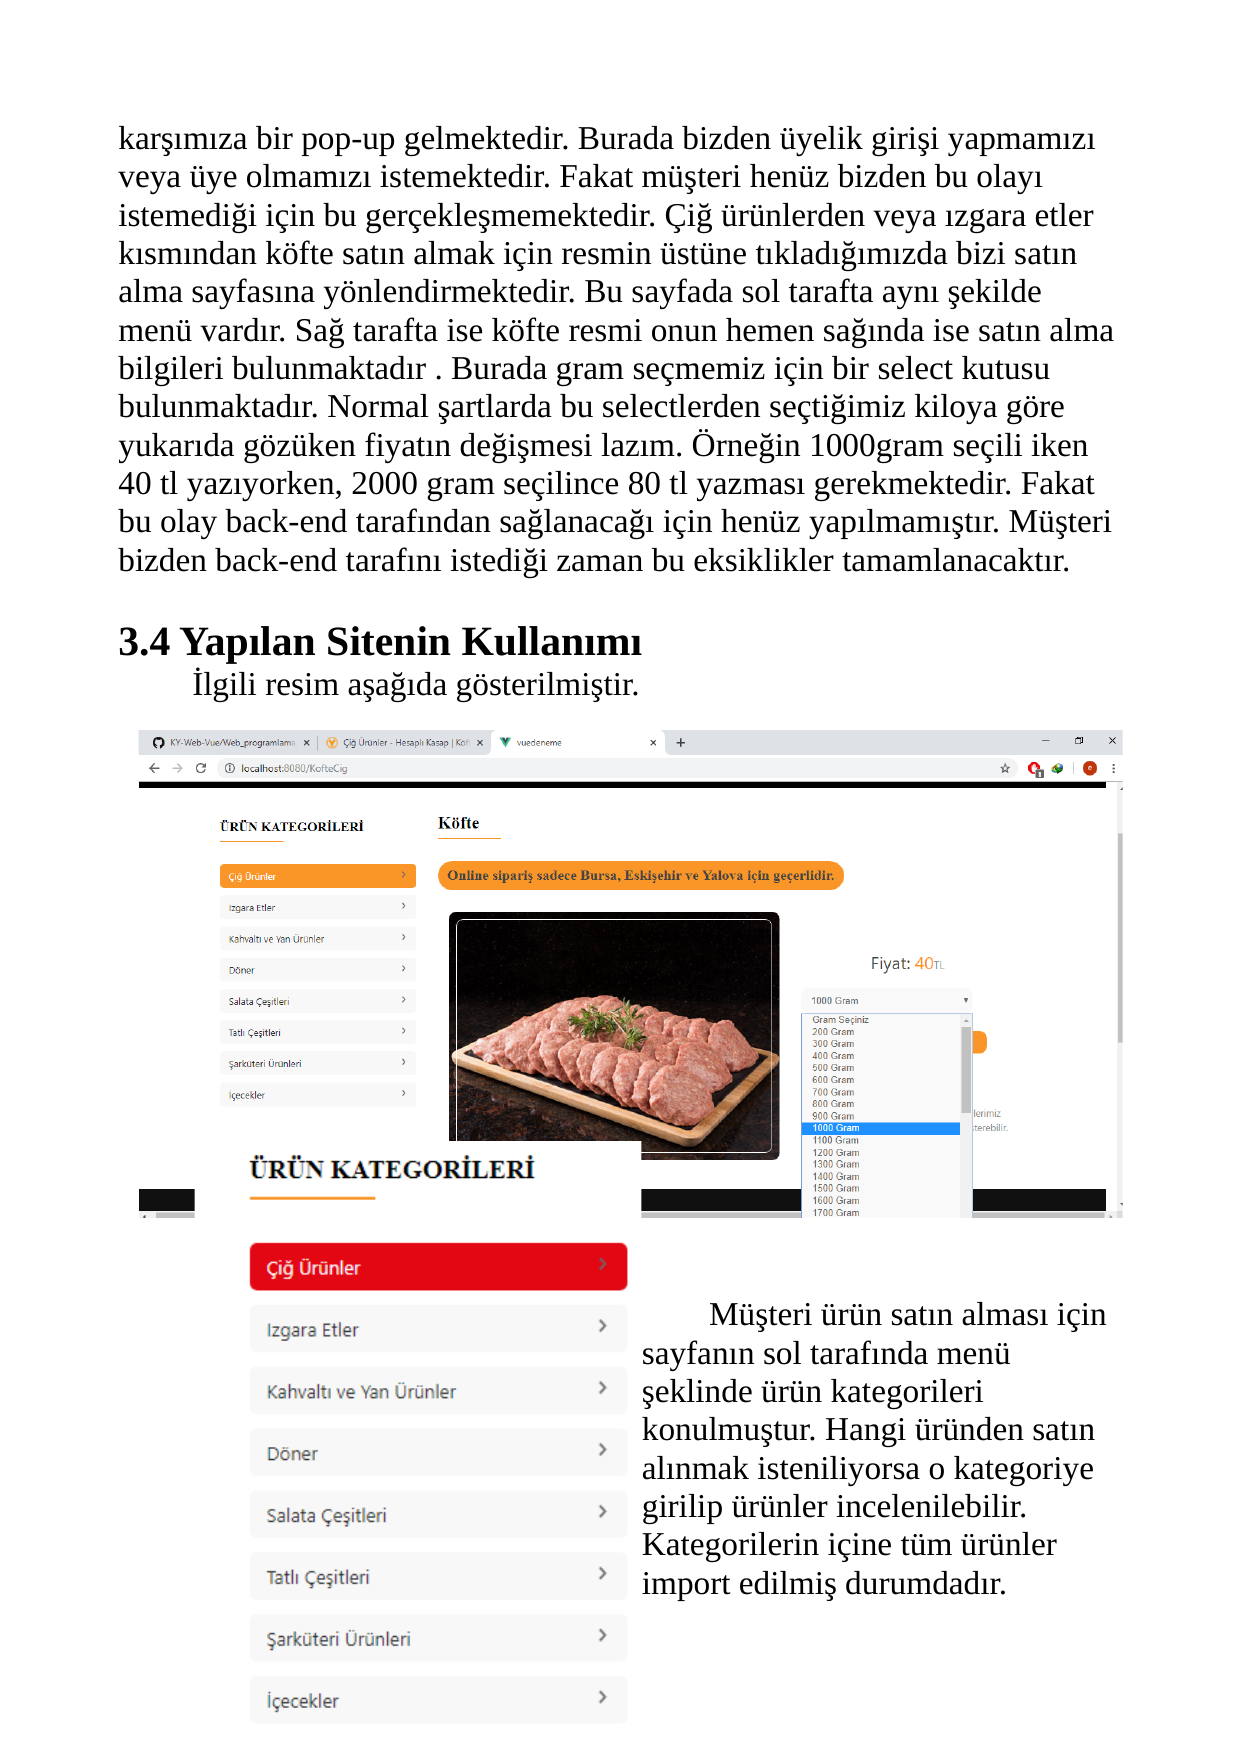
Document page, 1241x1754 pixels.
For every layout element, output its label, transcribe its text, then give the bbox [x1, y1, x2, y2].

text İlgili resim aşağıda gösterilmiştir. [118, 664, 1122, 703]
picture [138, 730, 1123, 1754]
text karşımıza bir pop-up gelmektedir. Burada bizden üyelik girişi yapmamızı veya üye olmamızı istemektedir. Fakat müşteri henüz bizden bu olayı istemediği için bu gerçekleşmemektedir. Çiğ ürünlerden veya ızgara etler kısmından köfte satın almak için resmin üstüne tıkladığımızda bizi satın alma sayfasına yönlendirmektedir. Bu sayfada sol tarafta aynı şekilde menü vardır. Sağ tarafta ise köfte resmi onun hemen sağında ise satın alma bilgileri bulunmaktadır . Burada gram seçmemiz için bir select kutusu bulunmaktadır. Normal şartlarda bu selectlerden seçtiğimiz kiloya göre yukarıda gözüken fiyatın değişmesi lazım. Örneğin 1000gram seçili iken 40 tl yazıyorken, 2000 gram seçilince 80 tl yazması gerekmektedir. Fakat bu olay back-end tarafından sağlanacağı için henüz yapılmamıştır. Müşteri bizden back-end tarafını istediği zaman bu eksiklikler tamamlanacaktır. [118, 118, 1122, 578]
text [118, 1294, 194, 1601]
text 3.4 Yapılan Sitenin Kullanımı [118, 616, 1122, 664]
text Müşteri ürün satın alması için sayfanın sol tarafında menü şeklinde ürün kategorileri konulmuştur. Hangi üründen satın alınmak isteniliyorsa o kategoriye girilip ürünler incelenilebilir. Kategorilerin içine tüm ürünler import edilmiş durumdadır. [642, 1294, 1122, 1601]
